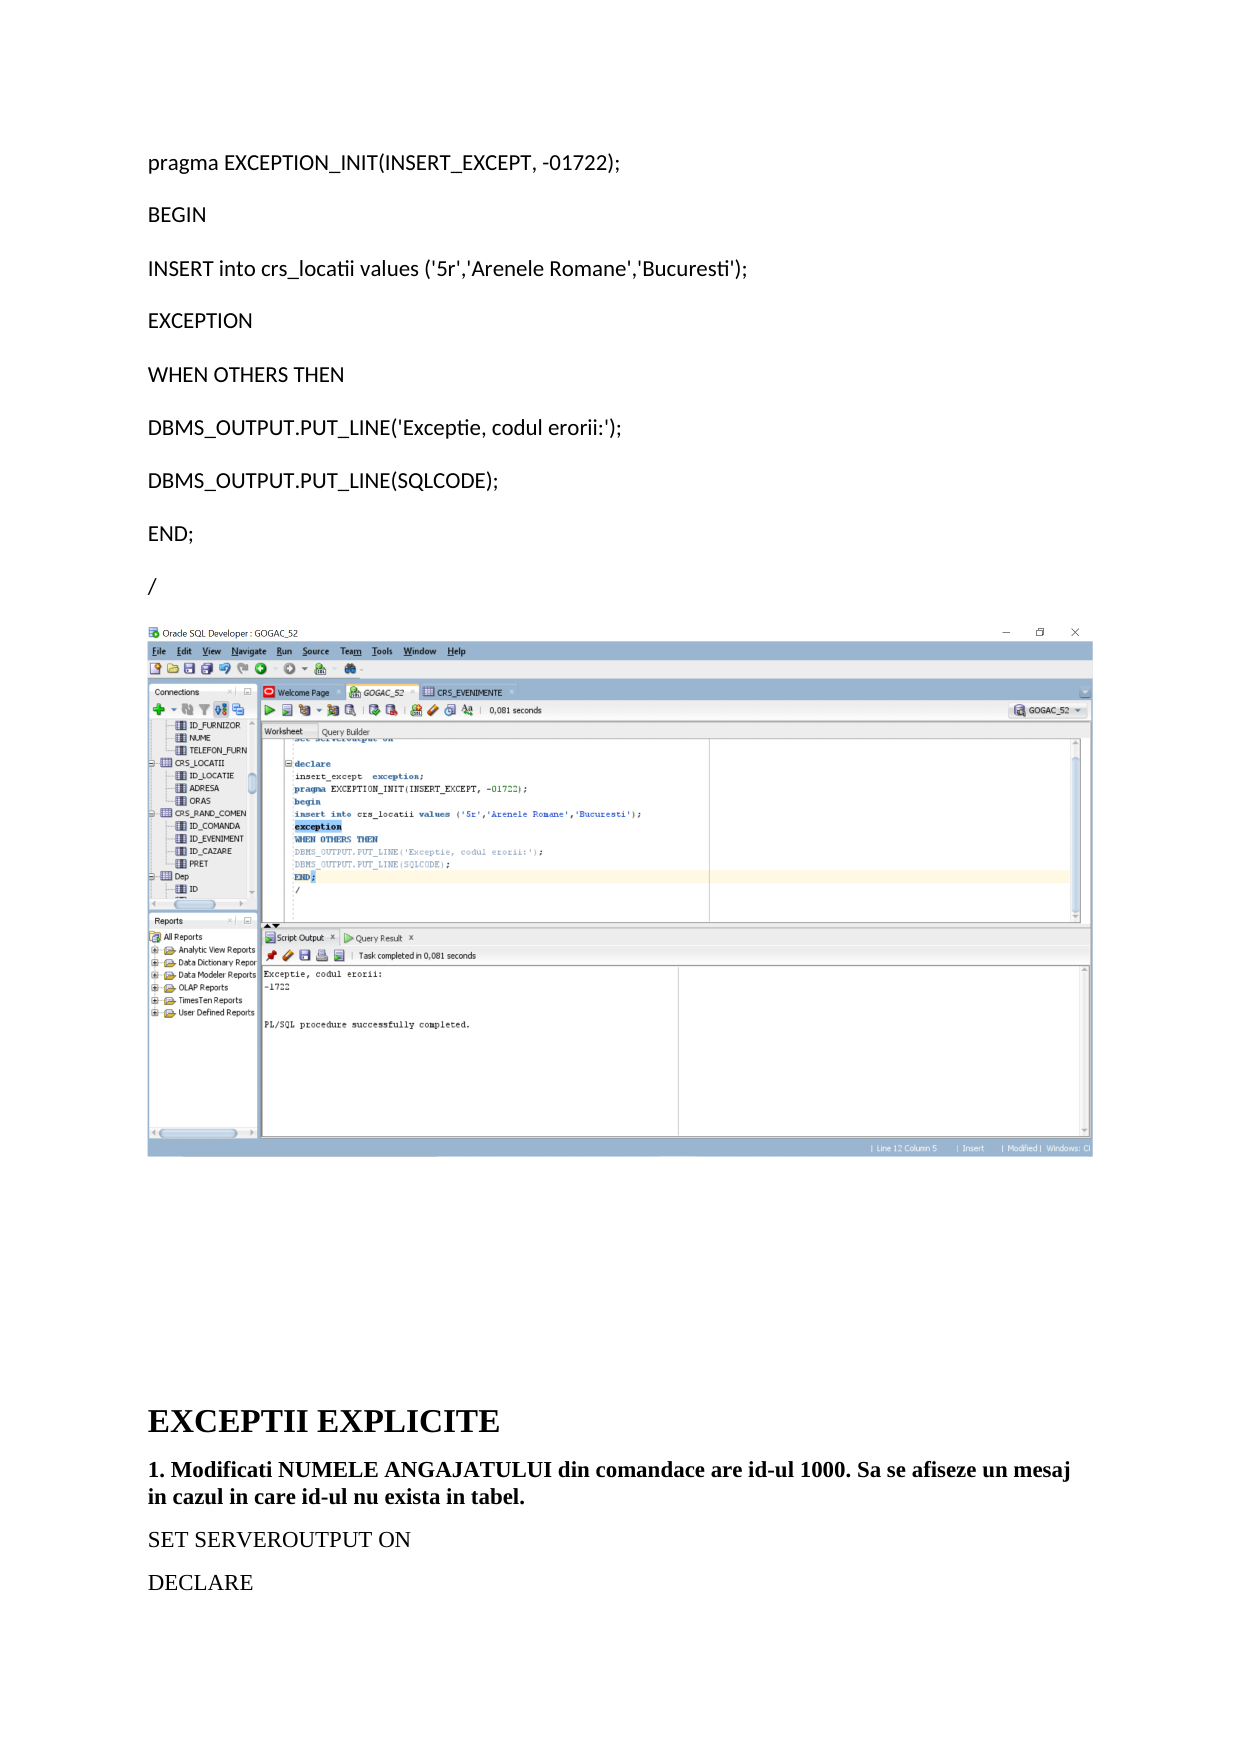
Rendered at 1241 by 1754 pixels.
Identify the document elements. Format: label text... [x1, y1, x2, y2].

text DECLARE [148, 1569, 1093, 1595]
text DBMS_OUTPUT.PUT_LINE('Exceptie, codul erorii:'); [148, 413, 1093, 441]
text END; [148, 519, 1093, 547]
text / [148, 572, 1093, 600]
text 1. Modificati NUMELE ANGAJATULUI din comandace are id-ul 1000. Sa se afiseze un mesaj in cazul in care id-ul nu exista in tabel. [148, 1456, 1093, 1509]
text pragma EXCEPTION_INIT(INSERT_EXCEPT, -01722); [148, 148, 1093, 176]
text INSERT into crs_locatii values ('5r','Arenele Romane','Bucuresti'); [148, 254, 1093, 282]
text WHEN OTHERS THEN [148, 360, 1093, 388]
text SET SERVEROUTPUT ON [148, 1526, 1093, 1552]
text BEGIN [148, 201, 1093, 229]
text DBMS_OUTPUT.PUT_LINE(SQLCODE); [148, 466, 1093, 494]
text EXCEPTION [148, 307, 1093, 335]
text EXCEPTII EXPLICITE [148, 1401, 1093, 1440]
